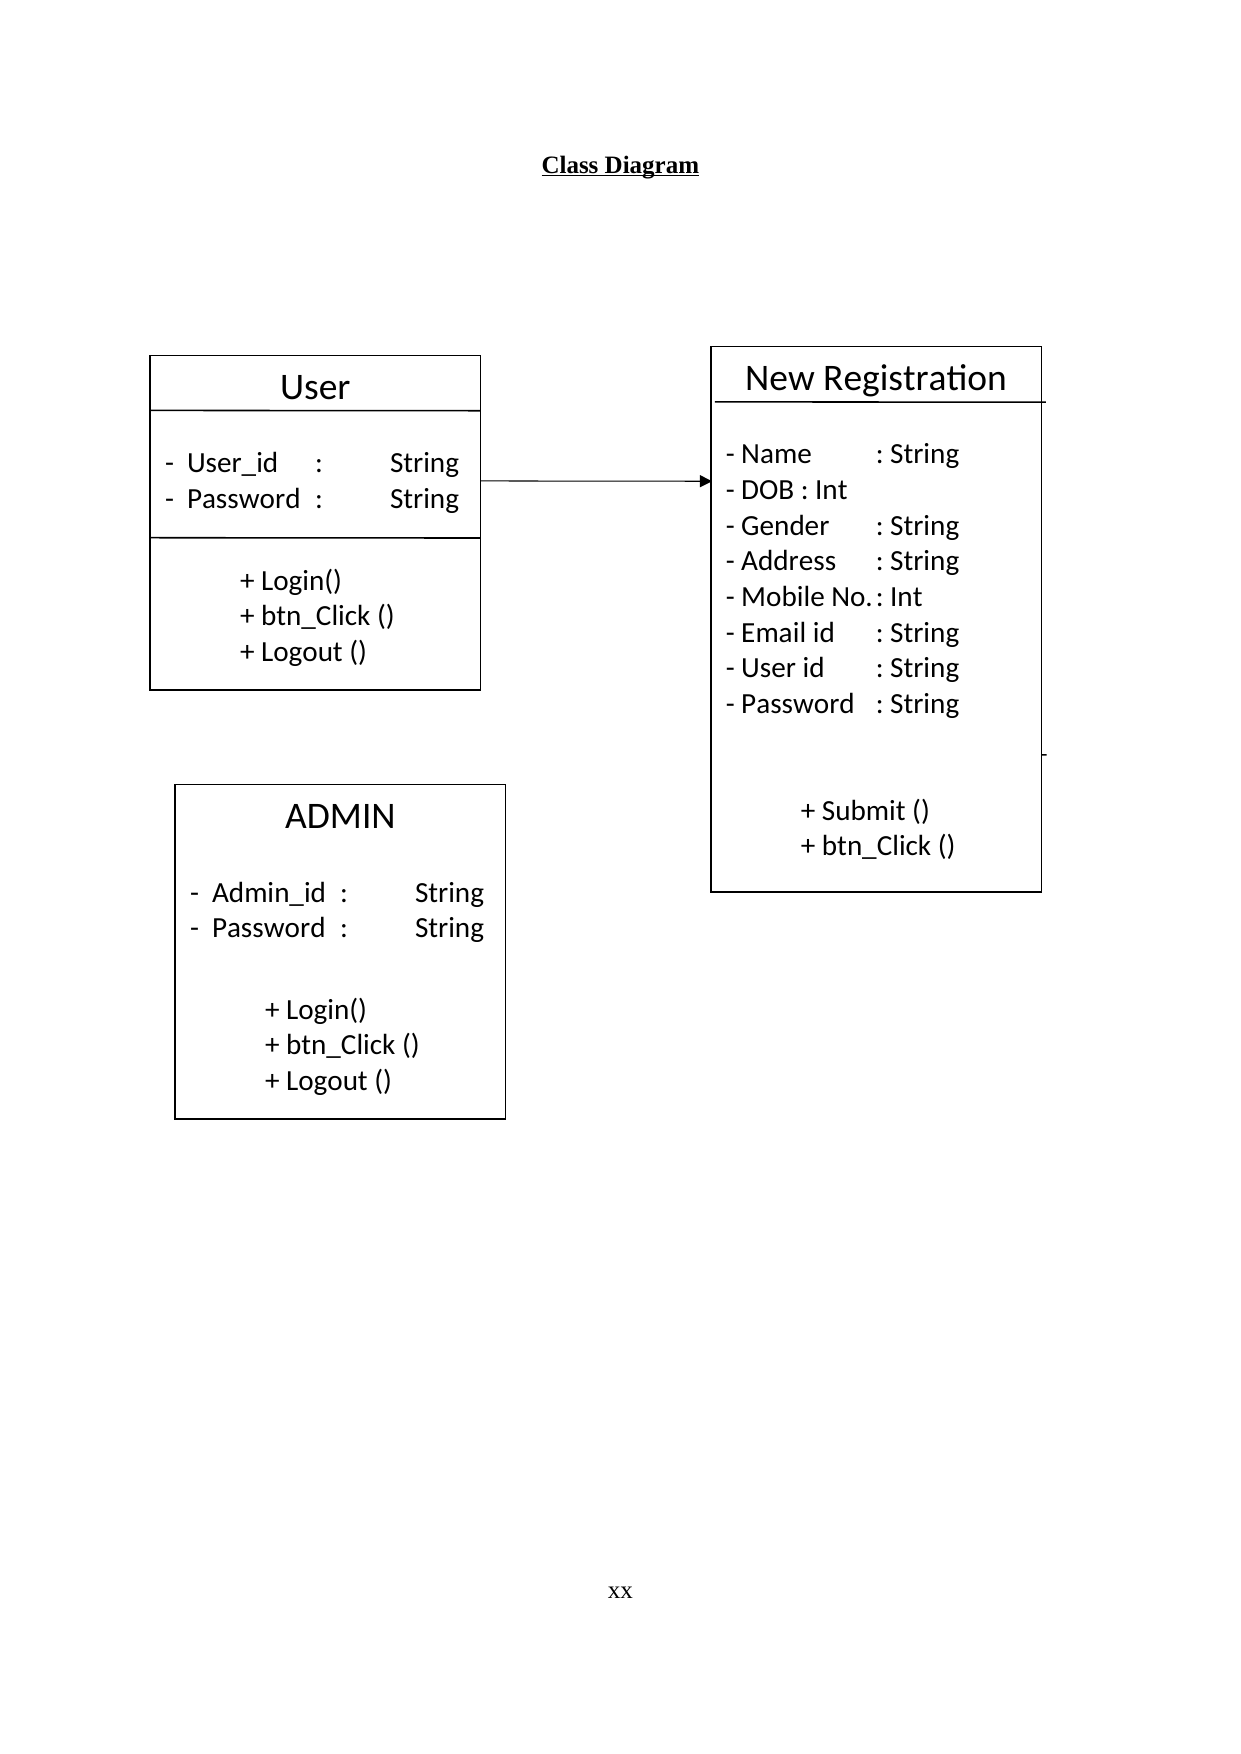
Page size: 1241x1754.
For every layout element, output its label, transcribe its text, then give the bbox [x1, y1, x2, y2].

text Class Diagram [150, 150, 1090, 179]
